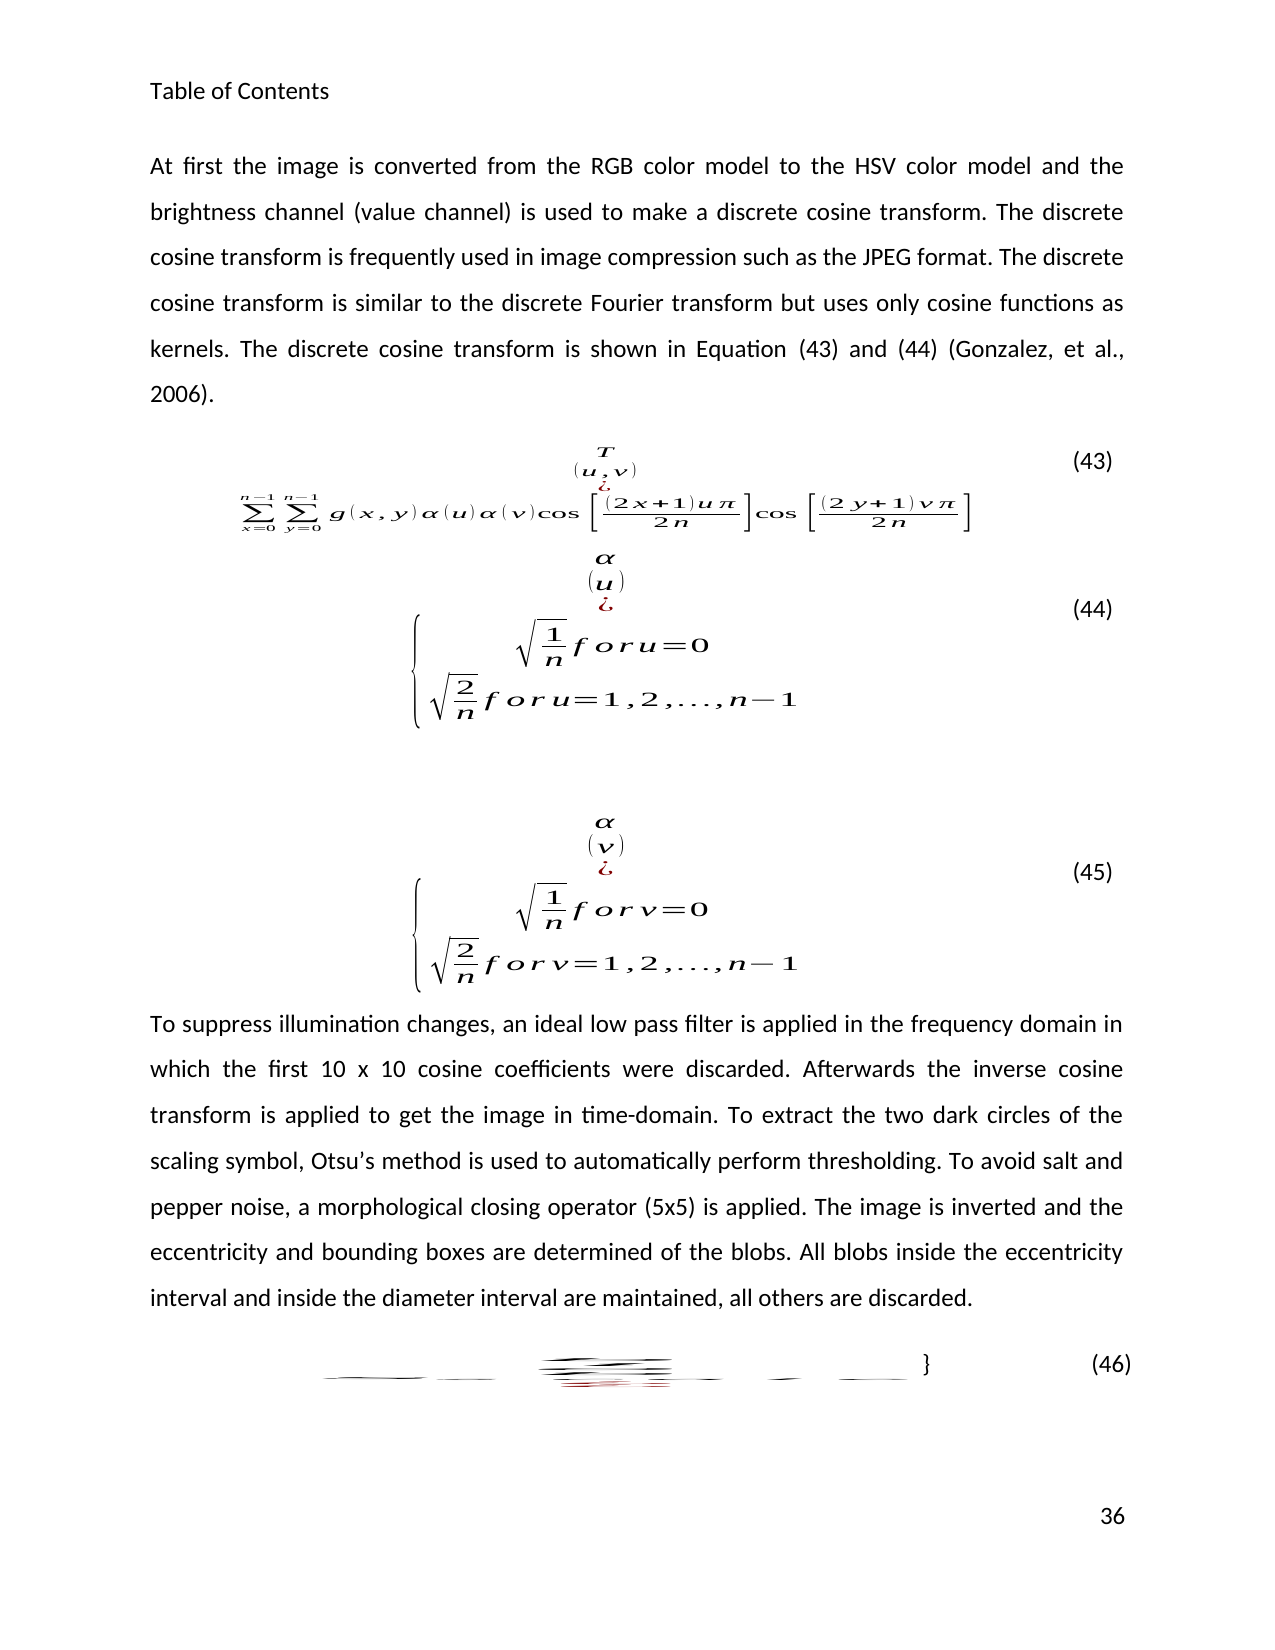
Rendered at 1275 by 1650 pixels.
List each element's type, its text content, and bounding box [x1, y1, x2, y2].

table_header [150, 445, 1061, 547]
table_cell (44) [1061, 547, 1147, 744]
table_header (45) [1061, 811, 1147, 1008]
table_cell [150, 547, 1061, 744]
table_header [150, 811, 1061, 1008]
table_header (43) [1061, 445, 1147, 547]
text To suppress illumination changes, an ideal low pass filter is applied in the frequency domain in which the first 10 x 10 cosine coefficients were discarded. Afterwards the inverse cosine transform is applied to get the image in time-domain. To extract the two dark circles of the scaling symbol, Otsu’s method is used to automatically perform thresholding. To avoid salt and pepper noise, a morphological closing operator (5x5) is applied. The image is inverted and the eccentricity and bounding boxes are determined of the blobs. All blobs inside the eccentricity interval and inside the diameter interval are maintained, all others are discarded. [150, 1008, 1125, 1313]
table_header } [150, 1349, 1080, 1402]
text At first the image is converted from the RGB color model to the HSV color model and the brightness channel (value channel) is used to make a discrete cosine transform. The discrete cosine transform is frequently used in image compression such as the JPEG format. The discrete cosine transform is similar to the discrete Fourier transform but uses only cosine functions as kernels. The discrete cosine transform is shown in Equation (43) and (44) (Gonzalez, et al., 2006). [150, 150, 1125, 409]
table_header (46) [1080, 1349, 1147, 1402]
